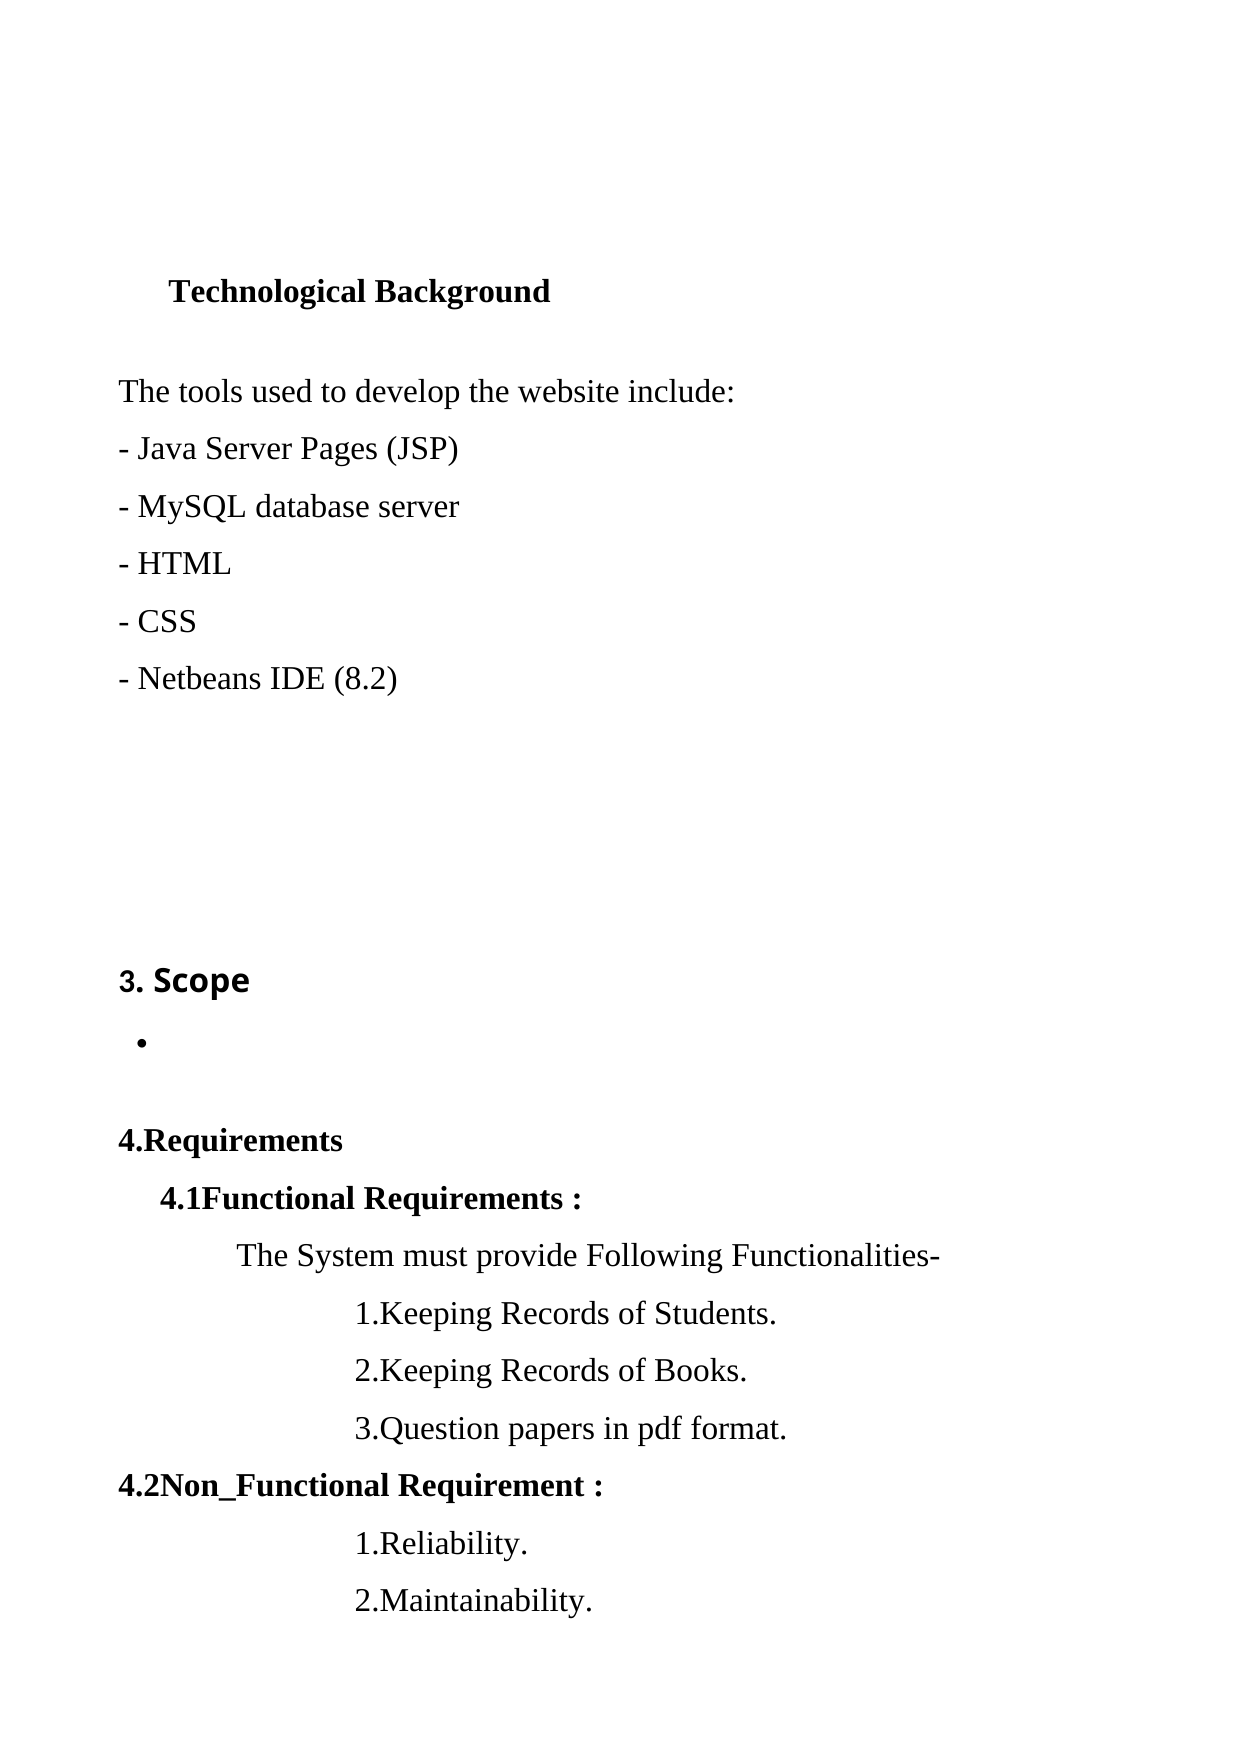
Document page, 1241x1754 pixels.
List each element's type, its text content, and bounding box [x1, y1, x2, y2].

text 2.Maintainability. [118, 1580, 1122, 1619]
text Technological Background [118, 271, 1122, 310]
text The System must provide Following Functionalities- [118, 1235, 1122, 1274]
text 3. Scope [118, 956, 1122, 1002]
text 2.Keeping Records of Books. [118, 1350, 1122, 1389]
text - Netbeans IDE (8.2) [118, 658, 1122, 697]
text 1.Reliability. [118, 1523, 1122, 1561]
text - MySQL database server [118, 486, 1122, 524]
text - Java Server Pages (JSP) [118, 428, 1122, 467]
text 1.Keeping Records of Students. [118, 1293, 1122, 1331]
text 4.2Non_Functional Requirement : [118, 1465, 1122, 1504]
text 3.Question papers in pdf format. [118, 1408, 1122, 1446]
text 4.1Functional Requirements : [118, 1178, 1122, 1216]
text 4.Requirements [118, 1120, 1122, 1159]
text The tools used to develop the website include: [118, 371, 1122, 409]
text - HTML [118, 543, 1122, 582]
text - CSS [118, 601, 1122, 639]
